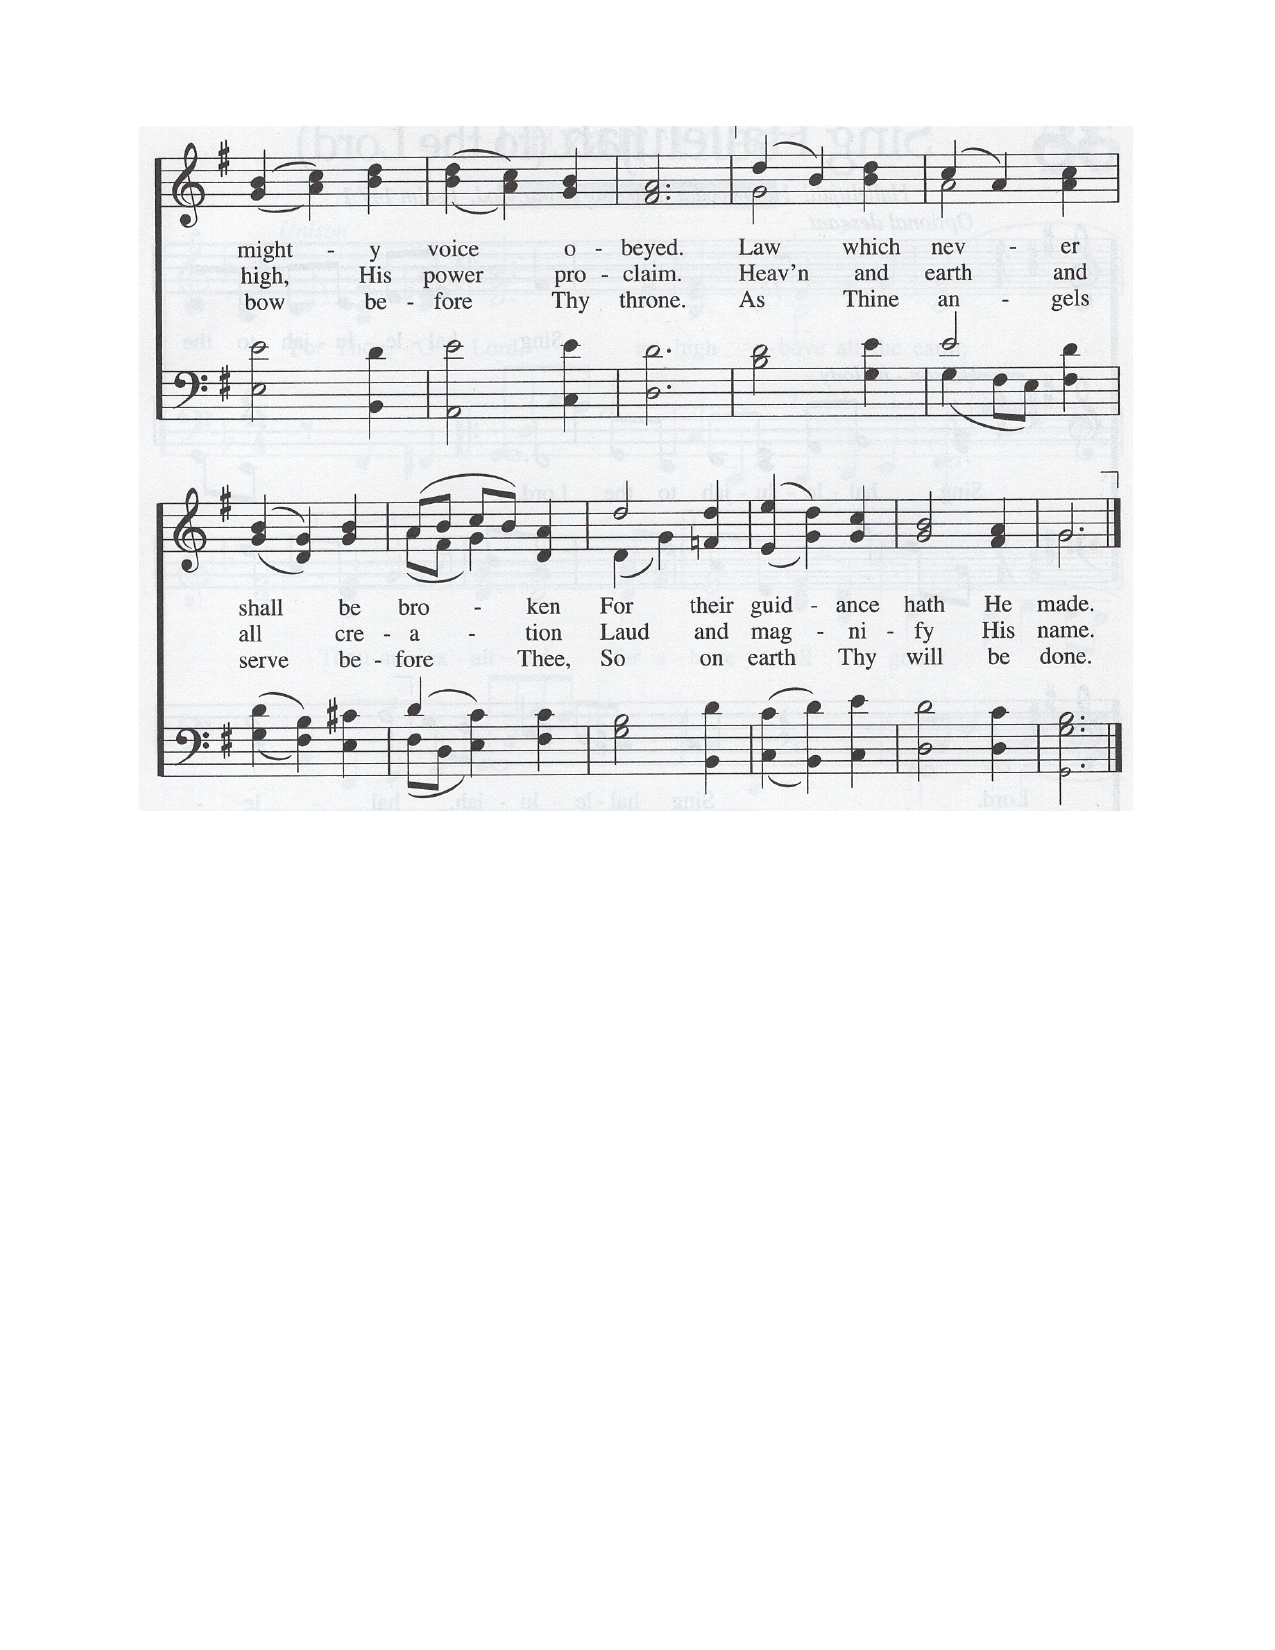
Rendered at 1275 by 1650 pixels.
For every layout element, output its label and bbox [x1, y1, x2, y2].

picture [138, 126, 978, 177]
